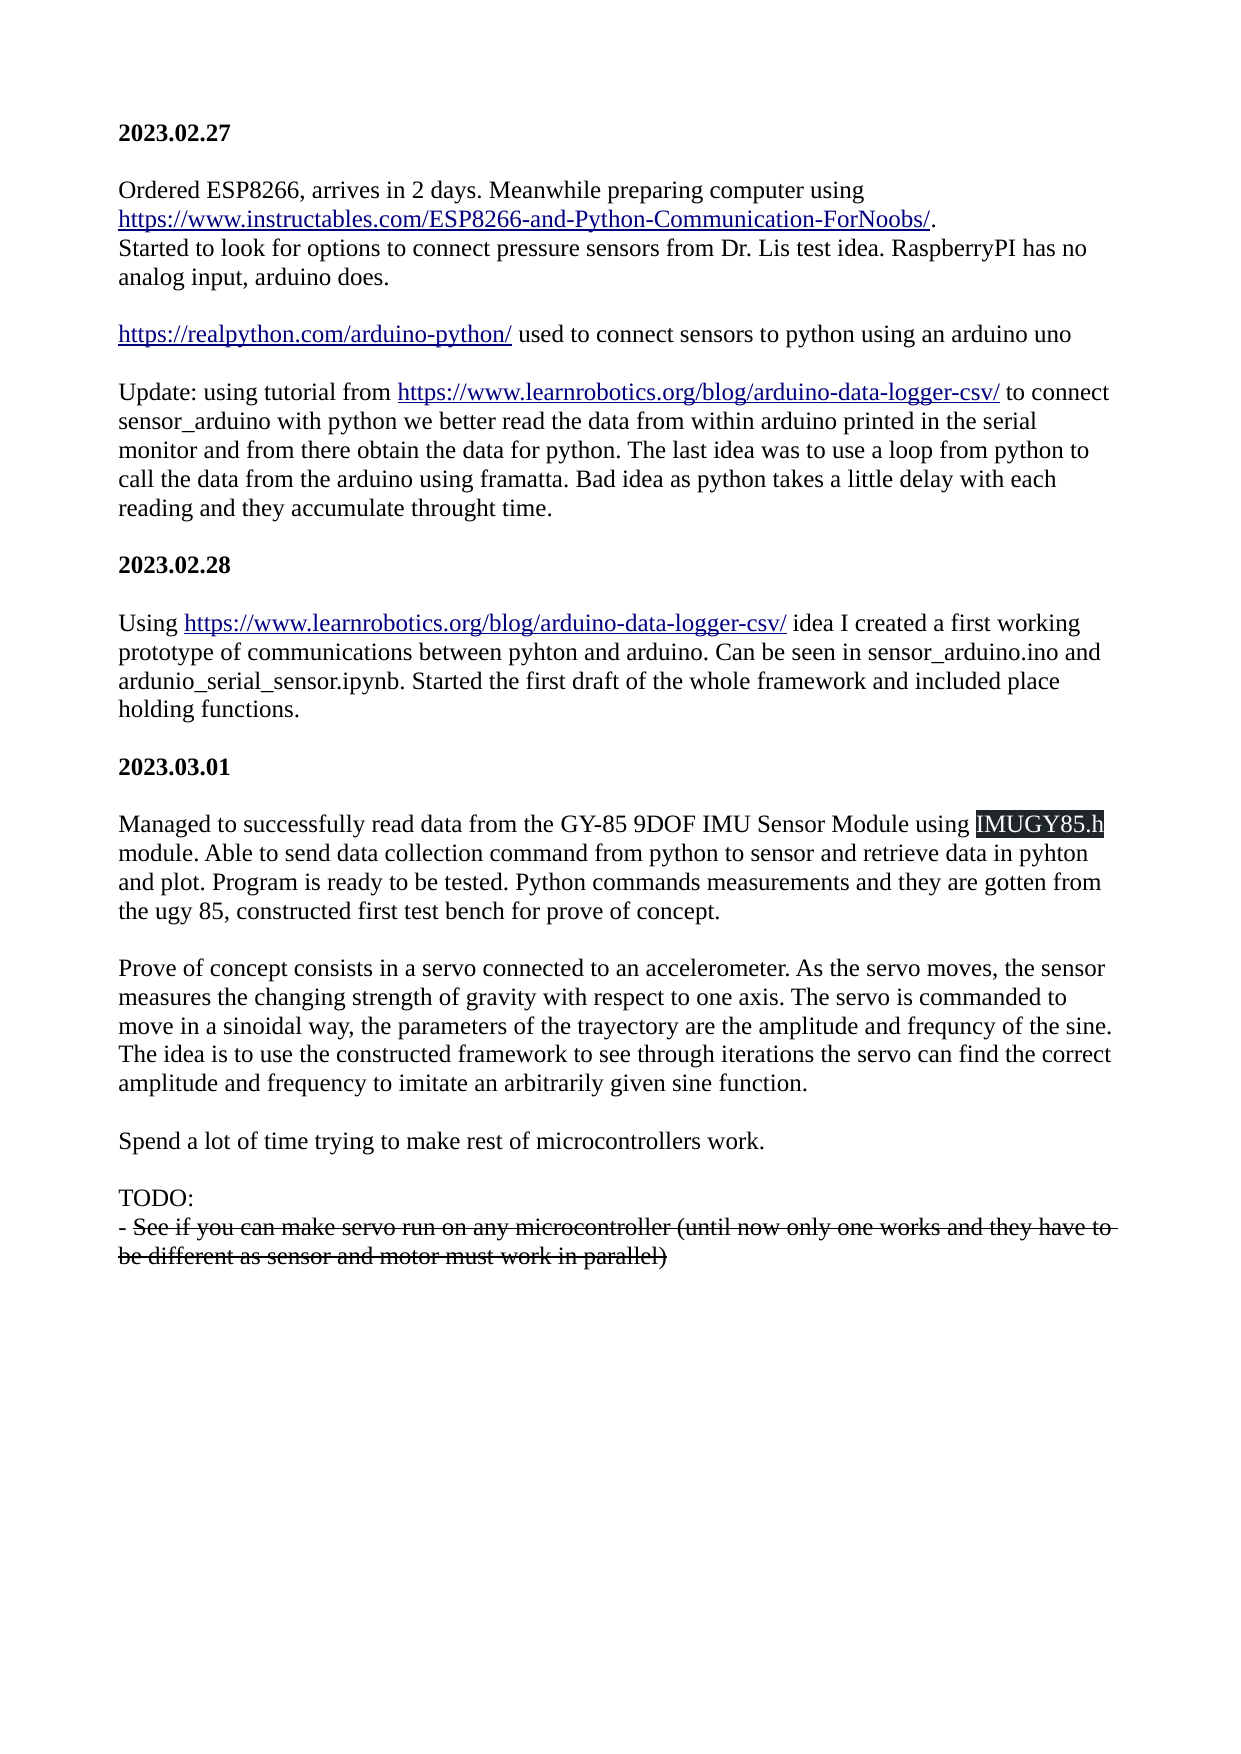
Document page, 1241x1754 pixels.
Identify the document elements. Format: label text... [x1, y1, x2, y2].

text https://realpython.com/arduino-python/ used to connect sensors to python using an arduino uno [118, 319, 1122, 348]
text 2023.03.01 [118, 752, 1122, 781]
text TODO: [118, 1183, 1122, 1212]
text 2023.02.27 [118, 118, 1122, 147]
text Update: using tutorial from https://www.learnrobotics.org/blog/arduino-data-logger-csv/ to connect sensor_arduino with python we better read the data from within arduino printed in the serial monitor and from there obtain the data for python. The last idea was to use a loop from python to call the data from the arduino using framatta. Bad idea as python takes a little delay with each reading and they accumulate throught time. [118, 377, 1122, 521]
text Managed to successfully read data from the GY-85 9DOF IMU Sensor Module using IMUGY85.h module. Able to send data collection command from python to sensor and retrieve data in pyhton and plot. Program is ready to be tested. Python commands measurements and they are gotten from the ugy 85, constructed first test bench for prove of concept. [118, 809, 1122, 924]
text 2023.02.28 [118, 550, 1122, 579]
text Prove of concept consists in a servo connected to an accelerometer. As the servo moves, the sensor measures the changing strength of gravity with respect to one axis. The servo is commanded to move in a sinoidal way, the parameters of the trayectory are the amplitude and frequncy of the sine. The idea is to use the constructed framework to see through iterations the servo can find the correct amplitude and frequency to imitate an arbitrarily given sine function. [118, 953, 1122, 1097]
text - See if you can make servo run on any microcontroller (until now only one works and they have to be different as sensor and motor must work in parallel) [118, 1212, 1122, 1269]
text Started to look for options to connect pressure sensors from Dr. Lis test idea. RaspberryPI has no analog input, arduino does. [118, 233, 1122, 291]
text Using https://www.learnrobotics.org/blog/arduino-data-logger-csv/ idea I created a first working prototype of communications between pyhton and arduino. Can be seen in sensor_arduino.ino and ardunio_serial_sensor.ipynb. Started the first draft of the whole framework and included place holding functions. [118, 608, 1122, 723]
text Spend a lot of time trying to make rest of microcontrollers work. [118, 1126, 1122, 1154]
text Ordered ESP8266, arrives in 2 days. Meanwhile preparing computer using https://www.instructables.com/ESP8266-and-Python-Communication-ForNoobs/. [118, 176, 1122, 233]
